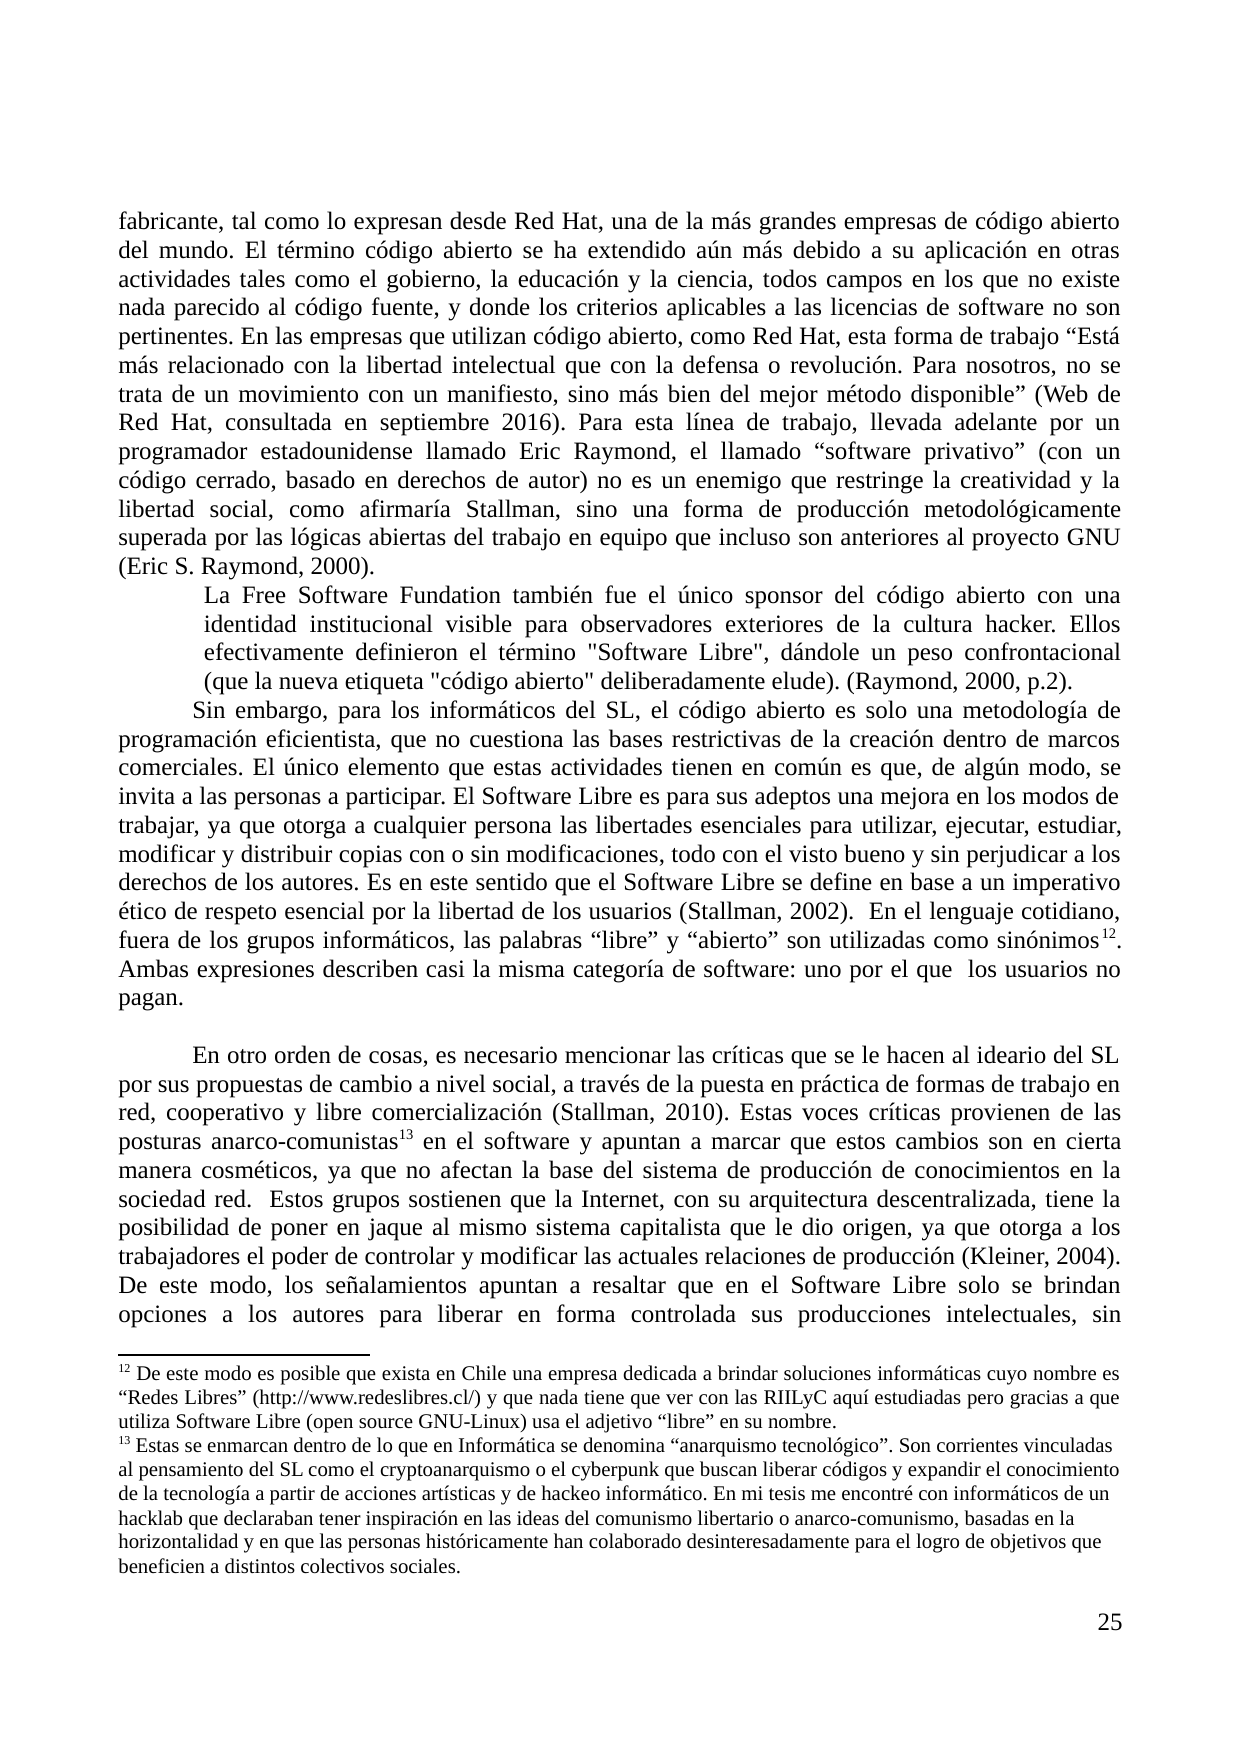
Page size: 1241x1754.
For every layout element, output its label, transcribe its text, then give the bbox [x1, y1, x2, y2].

text En otro orden de cosas, es necesario mencionar las críticas que se le hacen al ideario del SL por sus propuestas de cambio a nivel social, a través de la puesta en práctica de formas de trabajo en red, cooperativo y libre comercialización (Stallman, 2010). Estas voces críticas provienen de las posturas anarco-comunistas en el software y apuntan a marcar que estos cambios son en cierta manera cosméticos, ya que no afectan la base del sistema de producción de conocimientos en la sociedad red. Estos grupos sostienen que la Internet, con su arquitectura descentralizada, tiene la posibilidad de poner en jaque al mismo sistema capitalista que le dio origen, ya que otorga a los trabajadores el poder de controlar y modificar las actuales relaciones de producción (Kleiner, 2004). De este modo, los señalamientos apuntan a resaltar que en el Software Libre solo se brindan opciones a los autores para liberar en forma controlada sus producciones intelectuales, sin [118, 1040, 1122, 1327]
text Sin embargo, para los informáticos del SL, el código abierto es solo una metodología de programación eficientista, que no cuestiona las bases restrictivas de la creación dentro de marcos comerciales. El único elemento que estas actividades tienen en común es que, de algún modo, se invita a las personas a participar. El Software Libre es para sus adeptos una mejora en los modos de trabajar, ya que otorga a cualquier persona las libertades esenciales para utilizar, ejecutar, estudiar, modificar y distribuir copias con o sin modificaciones, todo con el visto bueno y sin perjudicar a los derechos de los autores. Es en este sentido que el Software Libre se define en base a un imperativo ético de respeto esencial por la libertad de los usuarios (Stallman, 2002). En el lenguaje cotidiano, fuera de los grupos informáticos, las palabras “libre” y “abierto” son utilizadas como sinónimos. Ambas expresiones describen casi la misma categoría de software: uno por el que los usuarios no pagan. [118, 695, 1122, 1011]
text Estas se enmarcan dentro de lo que en Informática se denomina “anarquismo tecnológico”. Son corrientes vinculadas al pensamiento del SL como el cryptoanarquismo o el cyberpunk que buscan liberar códigos y expandir el conocimiento de la tecnología a partir de acciones artísticas y de hackeo informático. En mi tesis me encontré con informáticos de un hacklab que declaraban tener inspiración en las ideas del comunismo libertario o anarco-comunismo, basadas en la horizontalidad y en que las personas históricamente han colaborado desinteresadamente para el logro de objetivos que beneficien a distintos colectivos sociales. [118, 1433, 1122, 1578]
text La Free Software Fundation también fue el único sponsor del código abierto con una identidad institucional visible para observadores exteriores de la cultura hacker. Ellos efectivamente definieron el término "Software Libre", dándole un peso confrontacional (que la nueva etiqueta "código abierto" deliberadamente elude). (Raymond, 2000, p.2). [204, 580, 1122, 695]
text De este modo es posible que exista en Chile una empresa dedicada a brindar soluciones informáticas cuyo nombre es “Redes Libres” (http://www.redeslibres.cl/) y que nada tiene que ver con las RIILyC aquí estudiadas pero gracias a que utiliza Software Libre (open source GNU-Linux) usa el adjetivo “libre” en su nombre. [118, 1361, 1122, 1433]
text fabricante, tal como lo expresan desde Red Hat, una de la más grandes empresas de código abierto del mundo. El término código abierto se ha extendido aún más debido a su aplicación en otras actividades tales como el gobierno, la educación y la ciencia, todos campos en los que no existe nada parecido al código fuente, y donde los criterios aplicables a las licencias de software no son pertinentes. En las empresas que utilizan código abierto, como Red Hat, esta forma de trabajo “Está más relacionado con la libertad intelectual que con la defensa o revolución. Para nosotros, no se trata de un movimiento con un manifiesto, sino más bien del mejor método disponible” (Web de Red Hat, consultada en septiembre 2016). Para esta línea de trabajo, llevada adelante por un programador estadounidense llamado Eric Raymond, el llamado “software privativo” (con un código cerrado, basado en derechos de autor) no es un enemigo que restringe la creatividad y la libertad social, como afirmaría Stallman, sino una forma de producción metodológicamente superada por las lógicas abiertas del trabajo en equipo que incluso son anteriores al proyecto GNU (Eric S. Raymond, 2000). [118, 206, 1122, 580]
